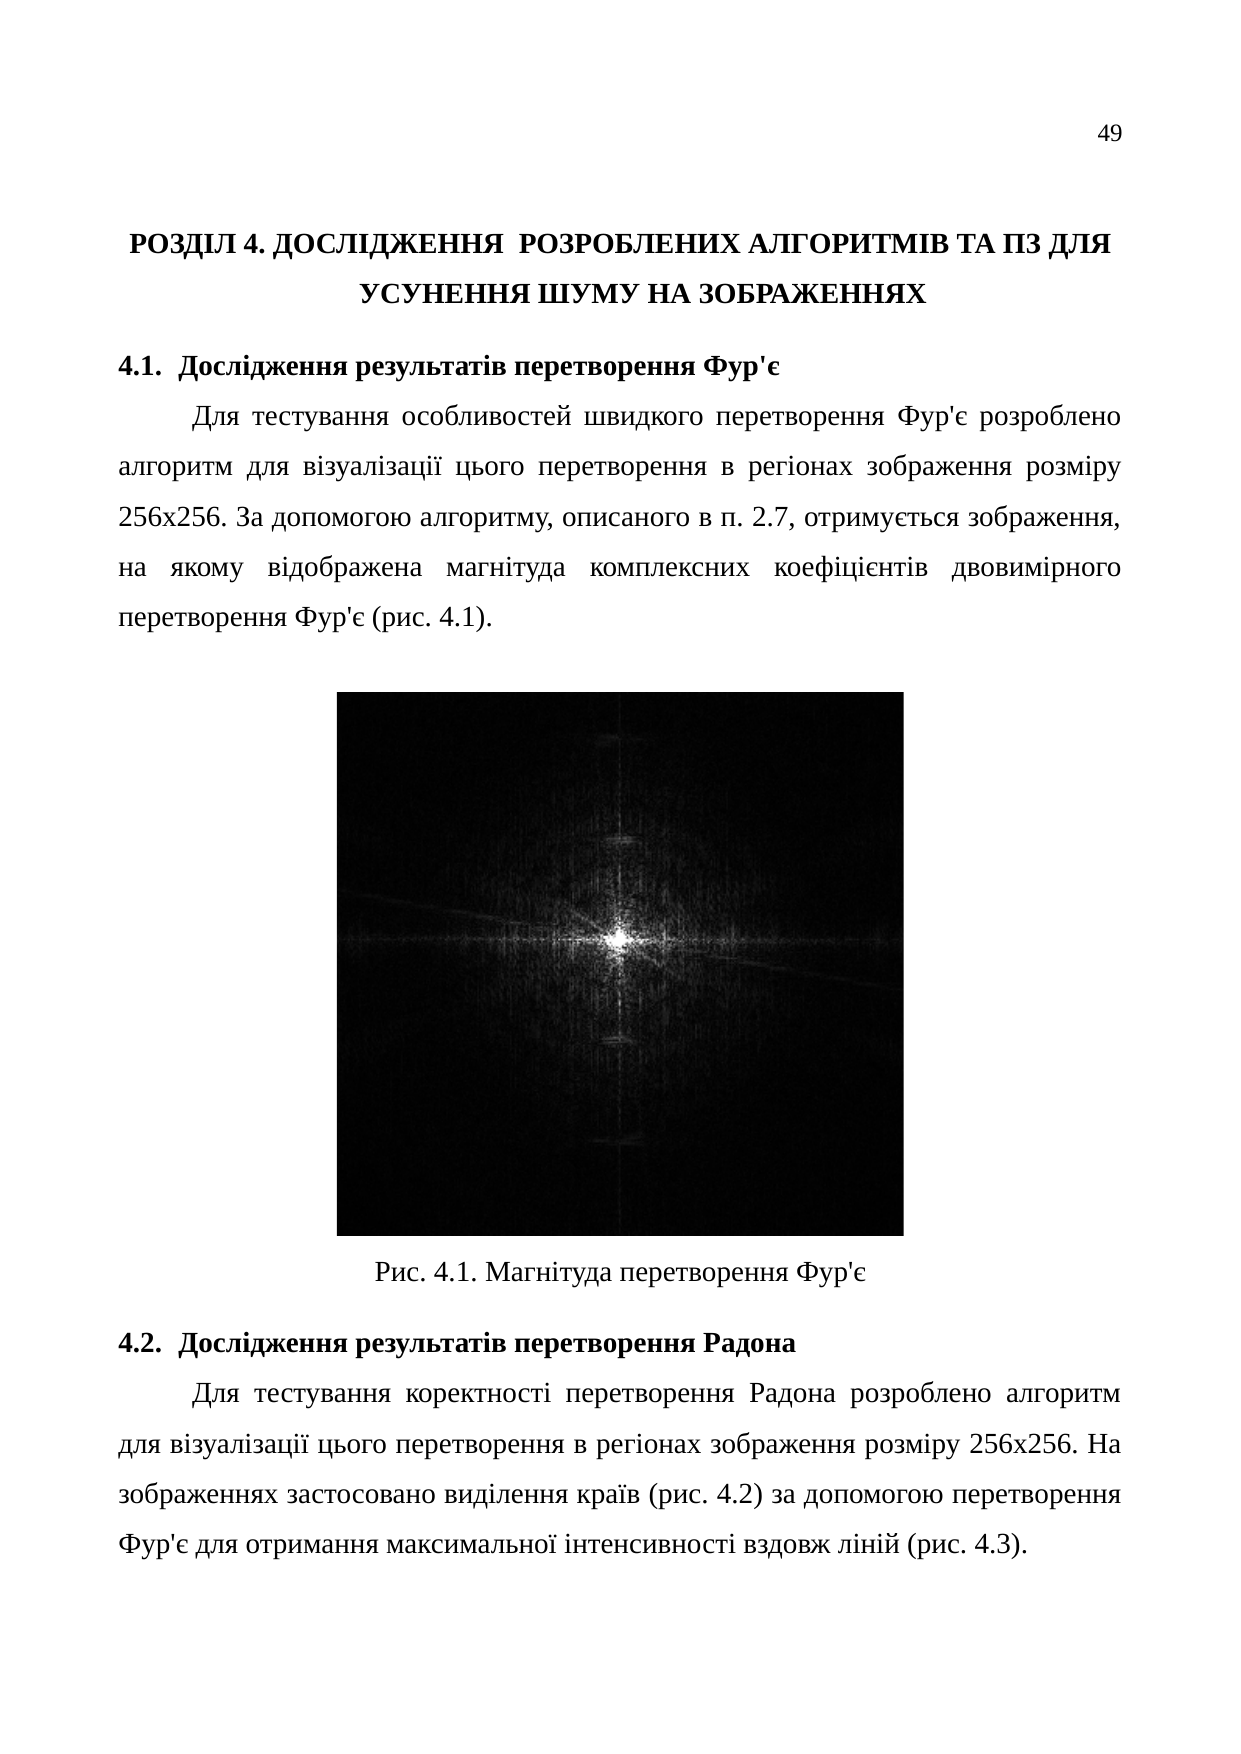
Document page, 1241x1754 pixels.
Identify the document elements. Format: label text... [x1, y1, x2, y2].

text Для тестування особливостей швидкого перетворення Фур'є розроблено алгоритм для візуалізації цього перетворення в регіонах зображення розміру 256x256. За допомогою алгоритму, описаного в п. 2.7, отримується зображення, на якому відображена магнітуда комплексних коефіцієнтів двовимірного перетворення Фур'є (рис. 4.1). [118, 398, 1122, 633]
subtitle 4.2. Дослідження результатів перетворення Радона [118, 1325, 1122, 1359]
picture [336, 692, 904, 1236]
text Рис. 4.1. Магнітуда перетворення Фур'є [118, 662, 1122, 1288]
subtitle 4.1. Дослідження результатів перетворення Фур'є [118, 348, 1122, 381]
subtitle РОЗДІЛ 4. ДОСЛІДЖЕННЯ РОЗРОБЛЕНИХ АЛГОРИТМІВ ТА ПЗ ДЛЯ УСУНЕННЯ ШУМУ НА ЗОБРАЖЕННЯХ [118, 226, 1122, 310]
text Для тестування коректності перетворення Радона розроблено алгоритм для візуалізації цього перетворення в регіонах зображення розміру 256x256. На зображеннях застосовано виділення країв (рис. 4.2) за допомогою перетворення Фур'є для отримання максимальної інтенсивності вздовж ліній (рис. 4.3). [118, 1376, 1122, 1560]
